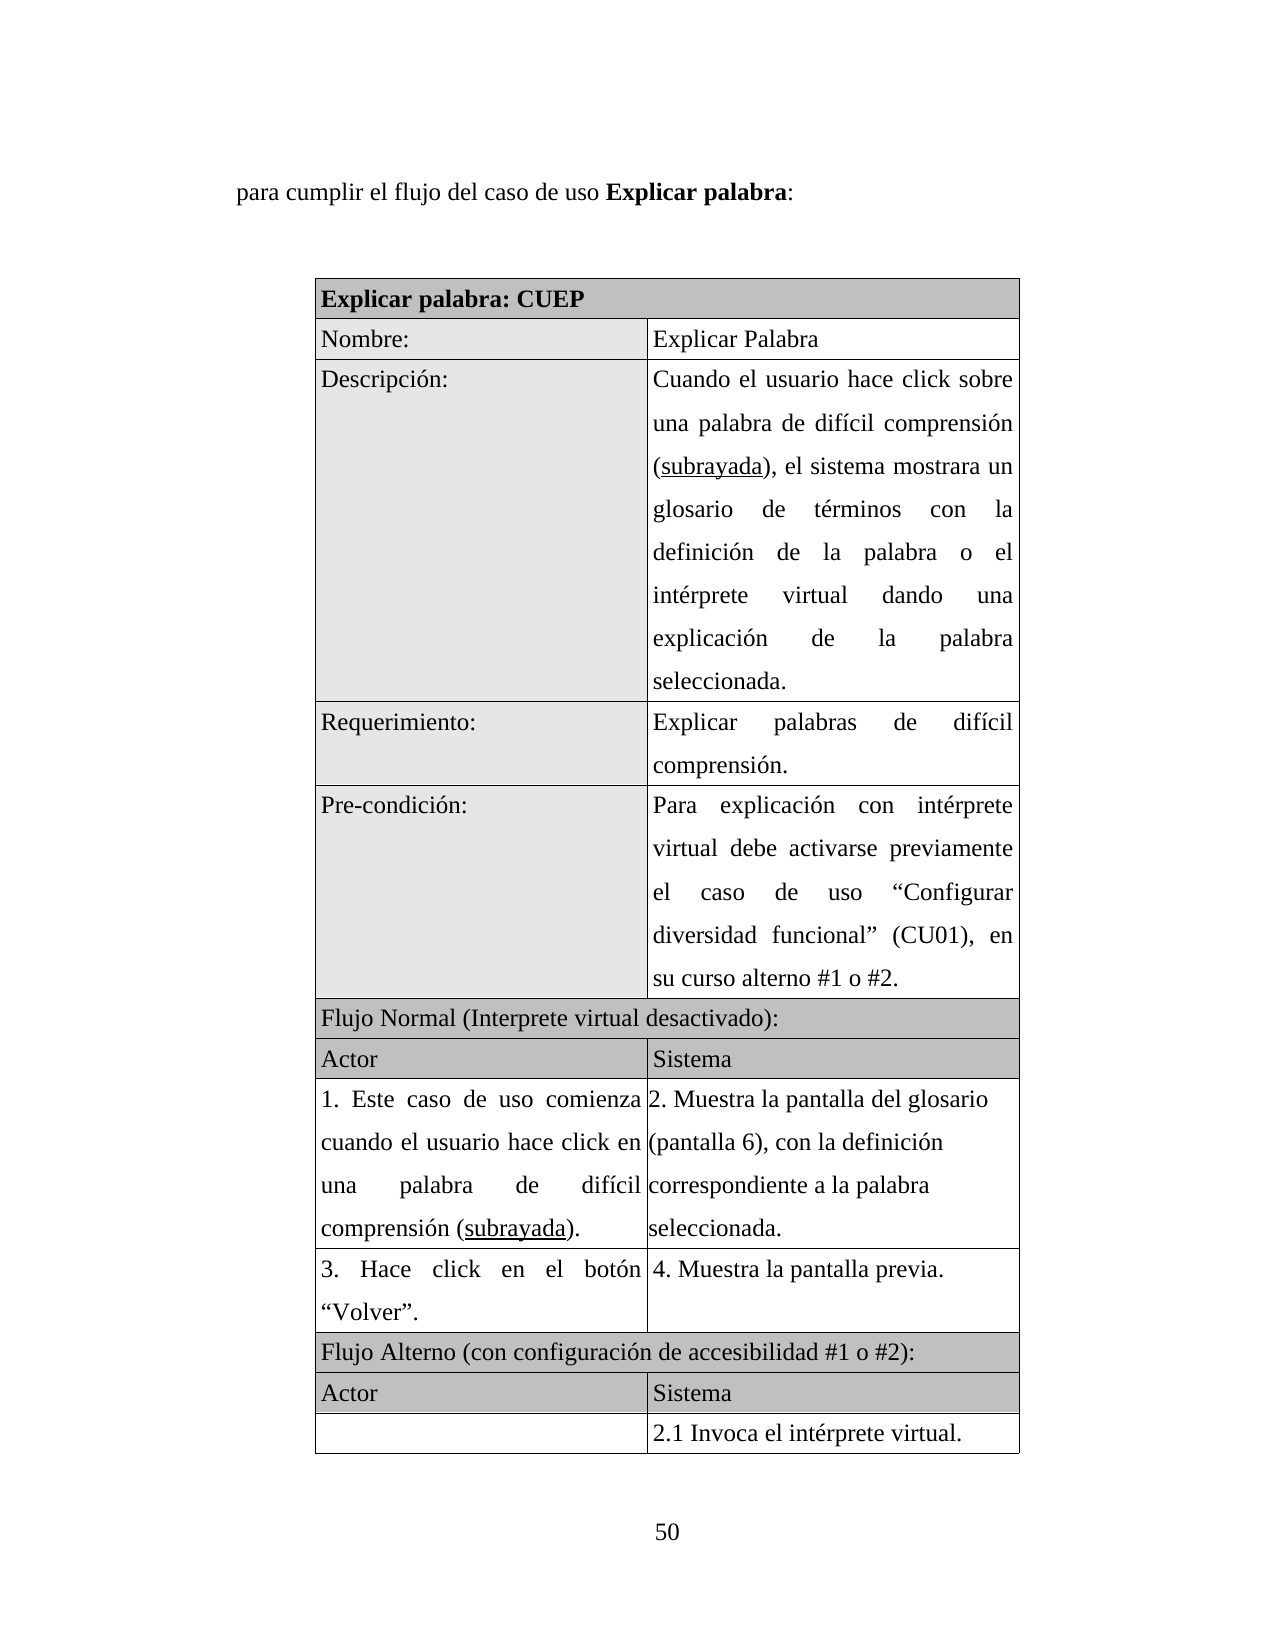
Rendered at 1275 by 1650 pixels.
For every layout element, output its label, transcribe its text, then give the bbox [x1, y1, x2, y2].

table_cell Sistema [648, 1140, 1019, 1179]
table_cell 4. Muestra la pantalla previa. [648, 1350, 1019, 1432]
table_cell Pre-condición: [316, 886, 647, 1098]
table_cell Descripción: [316, 460, 647, 802]
table_cell Actor [316, 1140, 647, 1179]
table_cell 3. Hace click en el botón “Volver”. [316, 1350, 647, 1432]
text La siguiente tabla provee una explicación detallada de los pasos necesarios para cumplir el flujo del caso de uso Explicar palabra: [236, 235, 1098, 307]
table_cell 2. Muestra la pantalla del glosario (pantalla 6), con la definición correspondiente a la palabra seleccionada. [648, 1180, 1019, 1349]
table_cell Cuando el usuario hace click sobre una palabra de difícil comprensión (subrayada), el sistema mostrara un glosario de términos con la definición de la palabra o el intérprete virtual dando una explicación de la palabra seleccionada. [648, 460, 1019, 802]
table_cell Nombre: [316, 420, 647, 459]
table_cell Para explicación con intérprete virtual debe activarse previamente el caso de uso “Configurar diversidad funcional” (CU01), en su curso alterno #1 o #2. [648, 886, 1019, 1098]
table_cell Flujo Alterno (con configuración de accesibilidad #1 o #2): [316, 1433, 1019, 1473]
table_cell Flujo Normal (Interprete virtual desactivado): [316, 1099, 1019, 1138]
table_cell Explicar palabras de difícil comprensión. [648, 803, 1019, 885]
table_cell Requerimiento: [316, 803, 647, 885]
table_cell 1. Este caso de uso comienza cuando el usuario hace click en una palabra de difícil comprensión (subrayada). [316, 1180, 647, 1349]
table_header Explicar palabra: CUEP [316, 380, 1019, 419]
table_cell Explicar Palabra [648, 420, 1019, 459]
